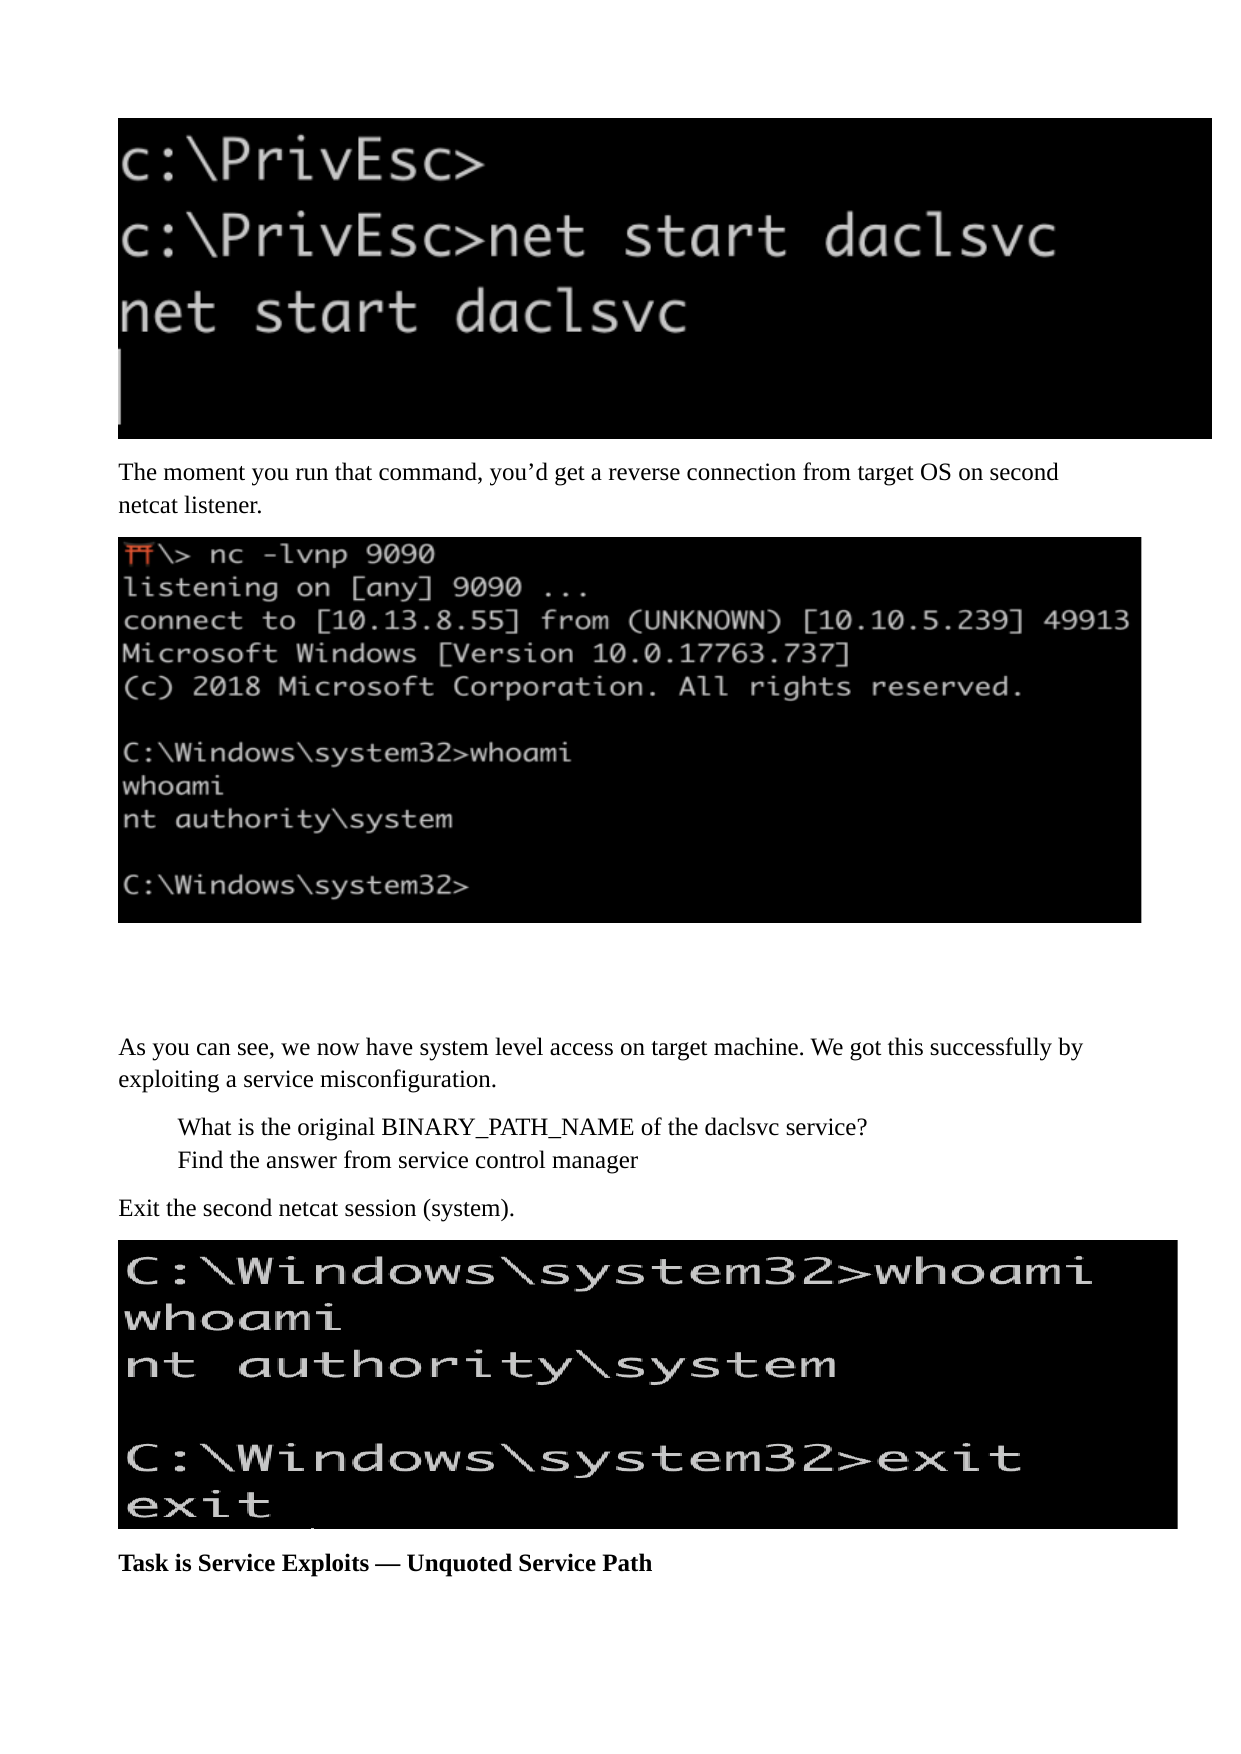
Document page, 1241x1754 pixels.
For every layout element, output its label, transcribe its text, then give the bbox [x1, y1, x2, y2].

text Exit the second netcat session (system). [118, 1193, 1122, 1222]
picture [118, 118, 1212, 439]
picture [118, 537, 1142, 923]
text As you can see, we now have system level access on target machine. We got this successfully by exploiting a service misconfiguration. [118, 1032, 1122, 1093]
text The moment you run that command, you’d get a reverse connection from target OS on second netcat listener. [118, 457, 1122, 519]
text What is the original BINARY_PATH_NAME of the daclsvc service? Find the answer from service control manager [177, 1112, 1063, 1174]
text Task is Service Exploits — Unquoted Service Path [118, 1548, 1122, 1577]
picture [118, 1240, 1178, 1529]
